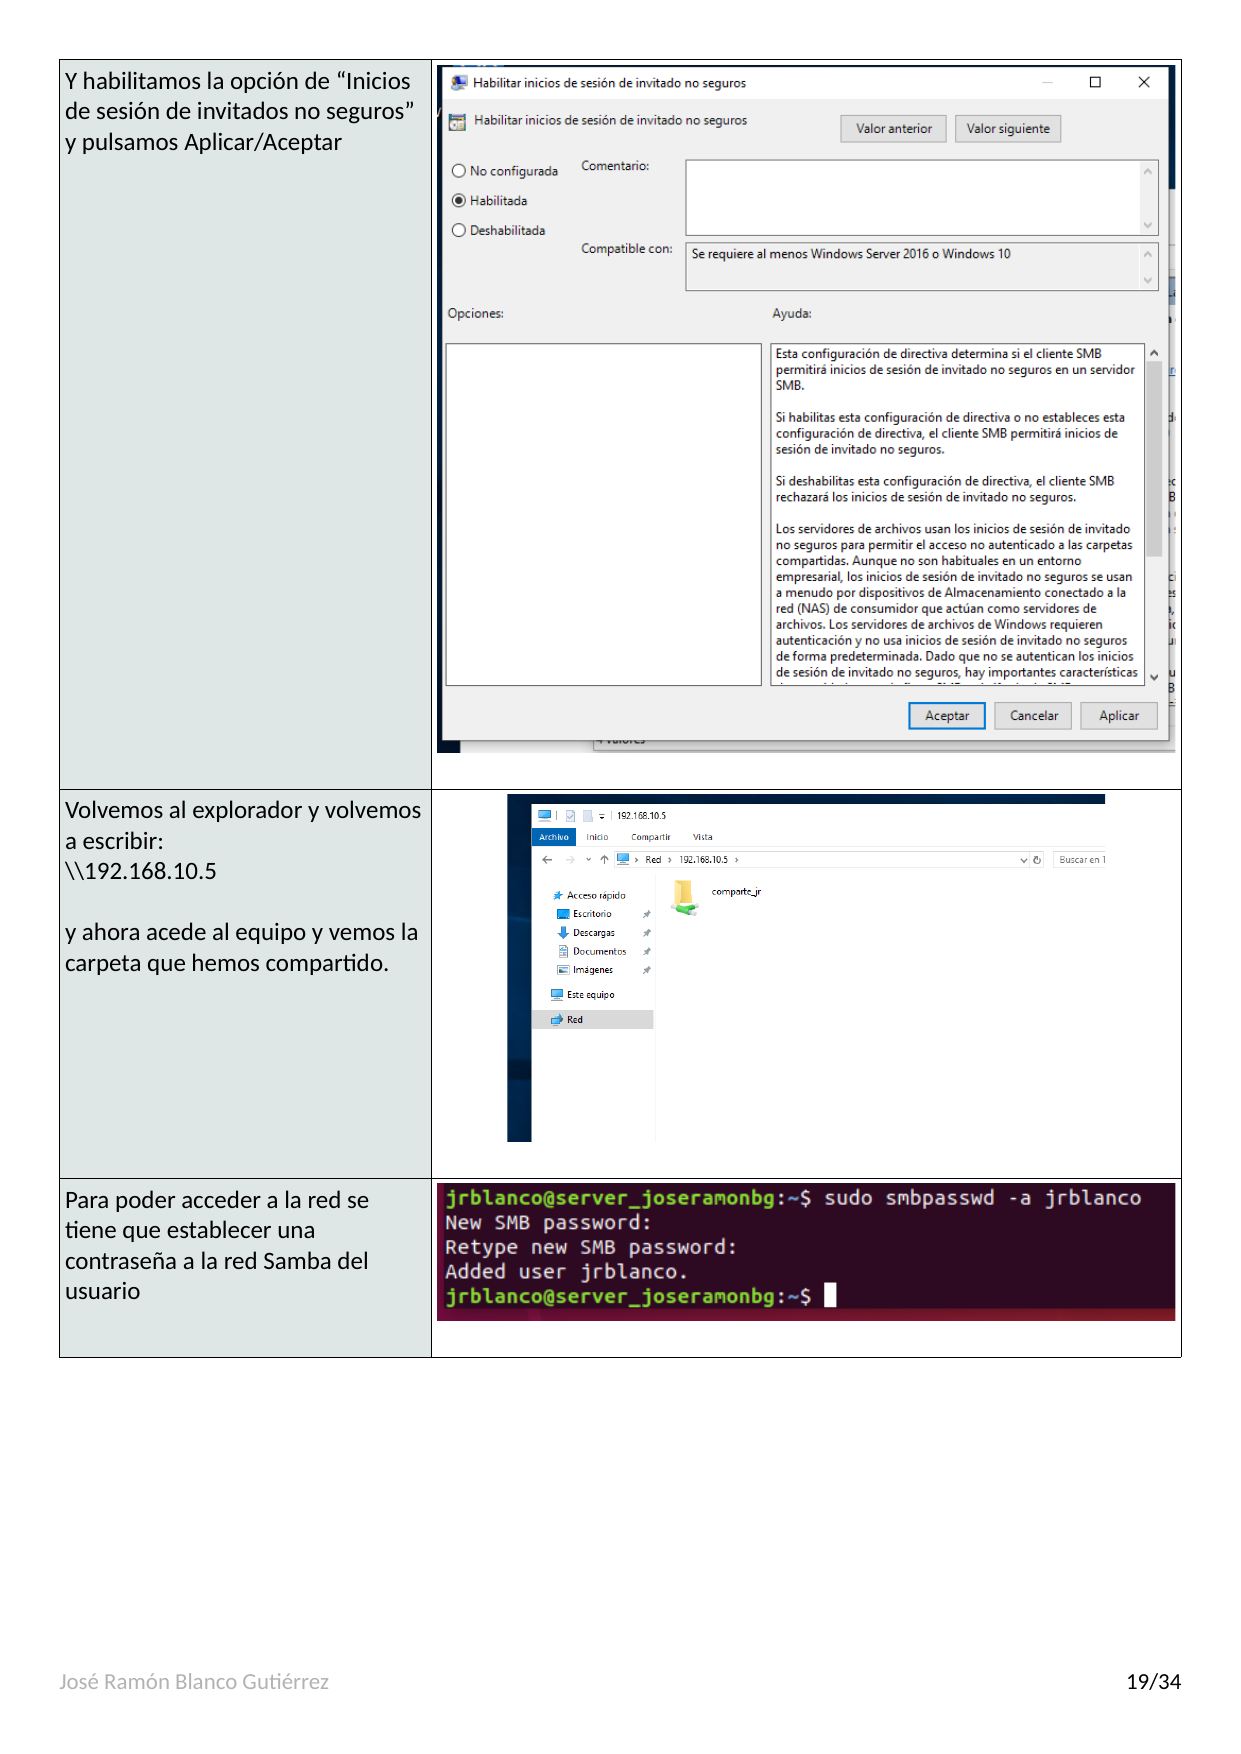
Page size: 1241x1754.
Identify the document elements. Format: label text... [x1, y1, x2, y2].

table_cell [432, 60, 1181, 789]
picture [507, 794, 1105, 1142]
picture [437, 1183, 1176, 1321]
table_cell Para poder acceder a la red se tiene que establecer una contraseña a la red Samba del usuario [60, 1179, 431, 1357]
table_cell Volvemos al explorador y volvemos a escribir: \\192.168.10.5 y ahora acede al equipo y vemos la carpeta que hemos compartido. [60, 790, 431, 1178]
table_cell Y habilitamos la opción de “Inicios de sesión de invitados no seguros” y pulsamos Aplicar/Aceptar [60, 60, 431, 789]
picture [437, 65, 1176, 753]
table_cell [432, 1179, 1181, 1357]
table_cell [432, 790, 1181, 1178]
